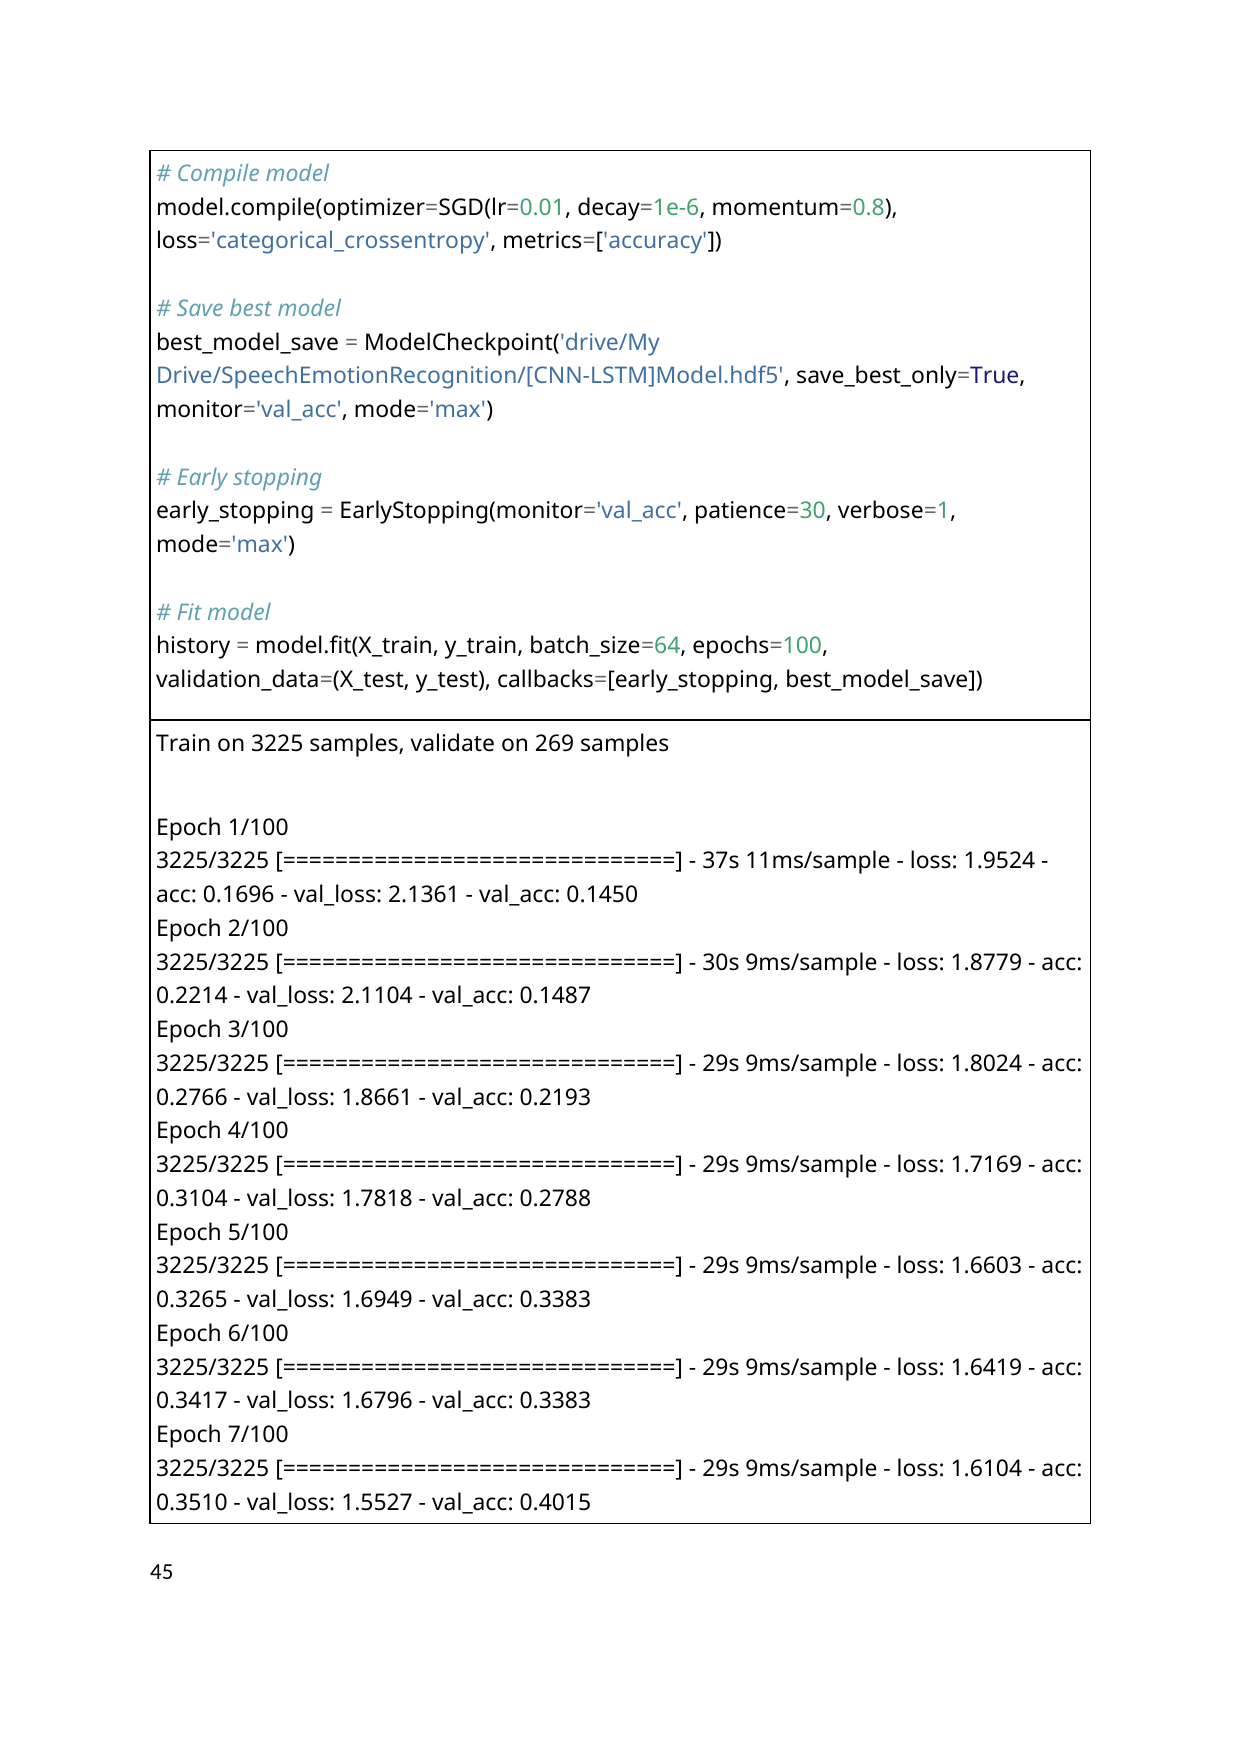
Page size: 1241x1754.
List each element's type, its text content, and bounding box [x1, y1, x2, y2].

table_header # Compile model model.compile(optimizer=SGD(lr=0.01, decay=1e-6, momentum=0.8), loss='categorical_crossentropy', metrics=['accuracy']) # Save best model best_model_save = ModelCheckpoint('drive/My Drive/SpeechEmotionRecognition/[CNN-LSTM]Model.hdf5', save_best_only=True, monitor='val_acc', mode='max') # Early stopping early_stopping = EarlyStopping(monitor='val_acc', patience=30, verbose=1, mode='max') # Fit model history = model.fit(X_train, y_train, batch_size=64, epochs=100, validation_data=(X_test, y_test), callbacks=[early_stopping, best_model_save]) [151, 151, 1090, 719]
table_header Train on 3225 samples, validate on 269 samples Epoch 1/100 3225/3225 [==============================] - 37s 11ms/sample - loss: 1.9524 - acc: 0.1696 - val_loss: 2.1361 - val_acc: 0.1450 Epoch 2/100 3225/3225 [==============================] - 30s 9ms/sample - loss: 1.8779 - acc: 0.2214 - val_loss: 2.1104 - val_acc: 0.1487 Epoch 3/100 3225/3225 [==============================] - 29s 9ms/sample - loss: 1.8024 - acc: 0.2766 - val_loss: 1.8661 - val_acc: 0.2193 Epoch 4/100 3225/3225 [==============================] - 29s 9ms/sample - loss: 1.7169 - acc: 0.3104 - val_loss: 1.7818 - val_acc: 0.2788 Epoch 5/100 3225/3225 [==============================] - 29s 9ms/sample - loss: 1.6603 - acc: 0.3265 - val_loss: 1.6949 - val_acc: 0.3383 Epoch 6/100 3225/3225 [==============================] - 29s 9ms/sample - loss: 1.6419 - acc: 0.3417 - val_loss: 1.6796 - val_acc: 0.3383 Epoch 7/100 3225/3225 [==============================] - 29s 9ms/sample - loss: 1.6104 - acc: 0.3510 - val_loss: 1.5527 - val_acc: 0.4015 [151, 721, 1090, 1523]
